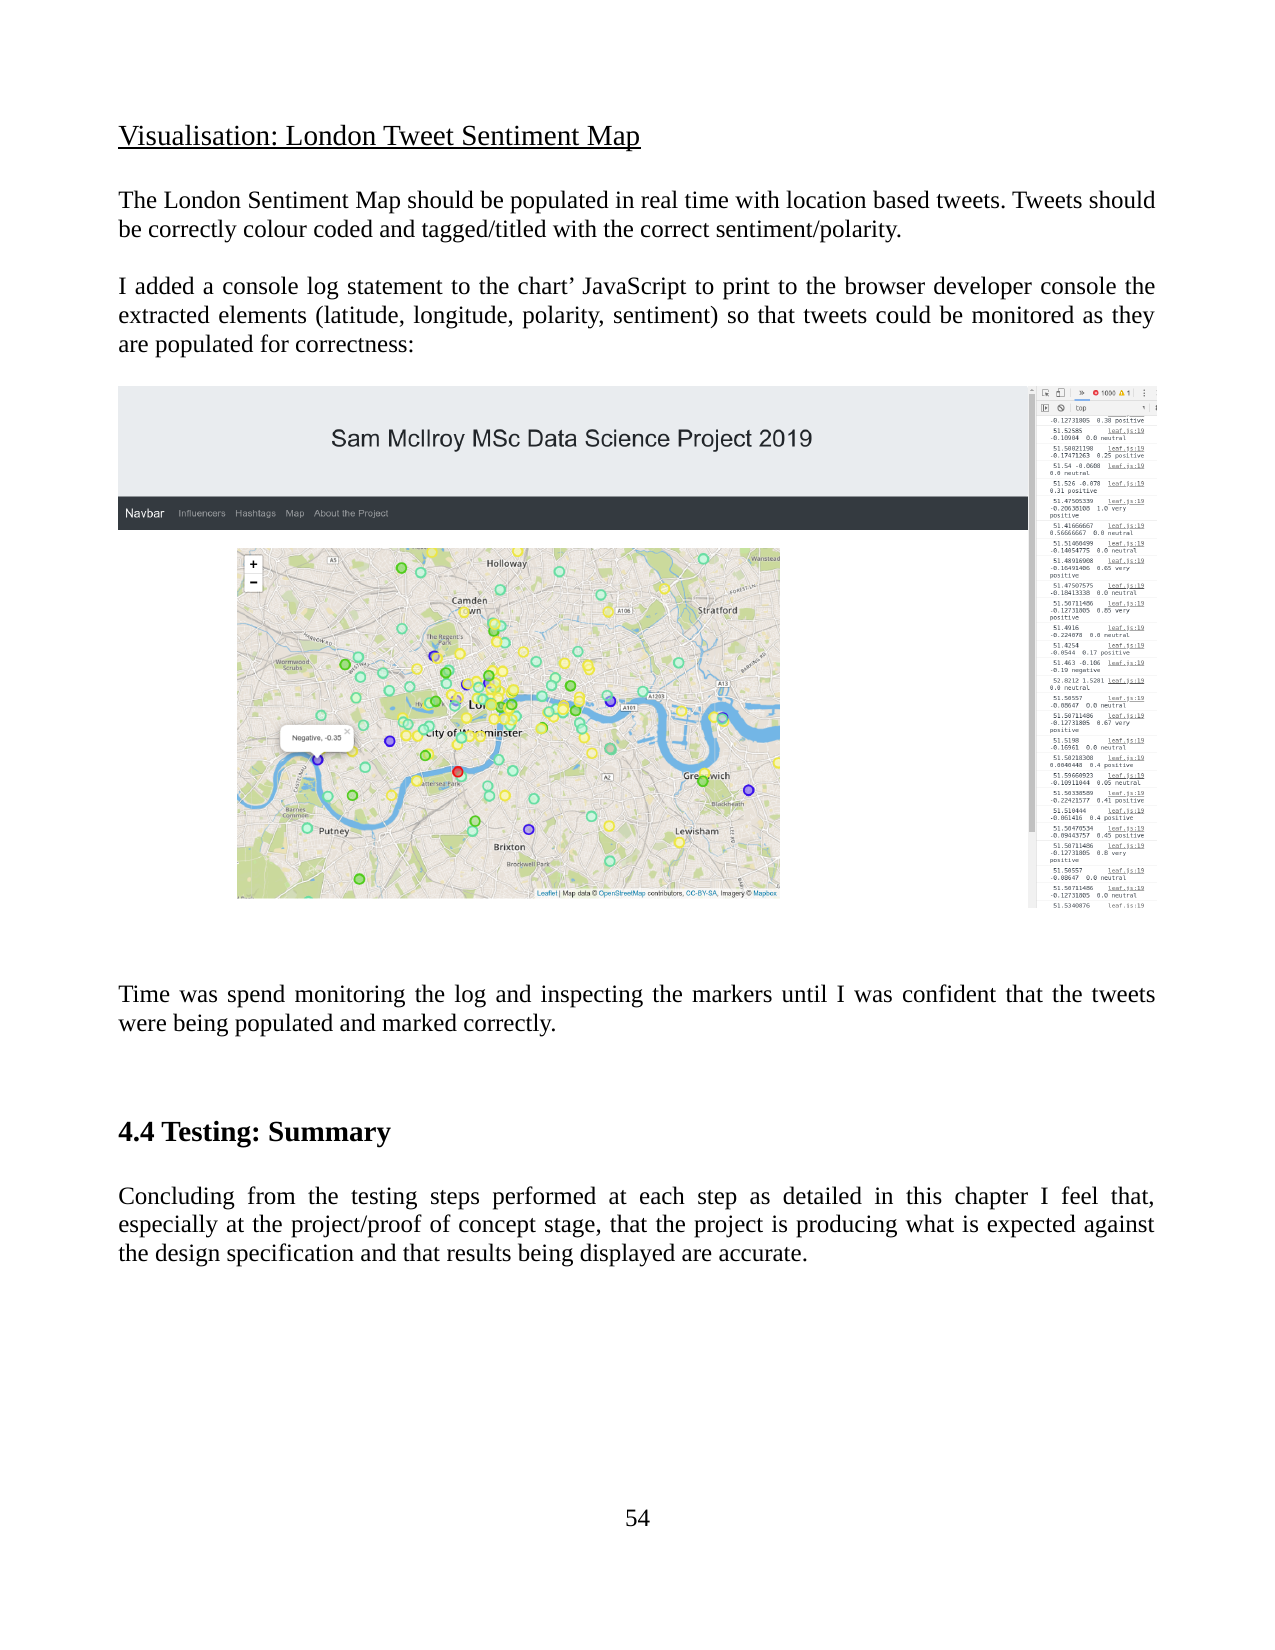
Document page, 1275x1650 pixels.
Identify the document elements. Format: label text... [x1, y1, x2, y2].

text Visualisation: London Tweet Sentiment Map [118, 118, 1157, 152]
text 4.4 Testing: Summary [118, 1114, 1157, 1147]
text Time was spend monitoring the log and inspecting the markers until I was confident that the tweets were being populated and marked correctly. [118, 979, 1157, 1037]
picture [118, 386, 1157, 908]
text I added a console log statement to the chart’ JavaScript to print to the browser developer console the extracted elements (latitude, longitude, polarity, sentiment) so that tweets could be monitored as they are populated for correctness: [118, 271, 1157, 358]
text Concluding from the testing steps performed at each step as detailed in this chapter I feel that, especially at the project/proof of concept stage, that the project is producing what is expected against the design specification and that results being displayed are accurate. [118, 1181, 1157, 1267]
text The London Sentiment Map should be populated in real time with location based tweets. Tweets should be correctly colour coded and tagged/titled with the correct sentiment/polarity. [118, 185, 1157, 243]
